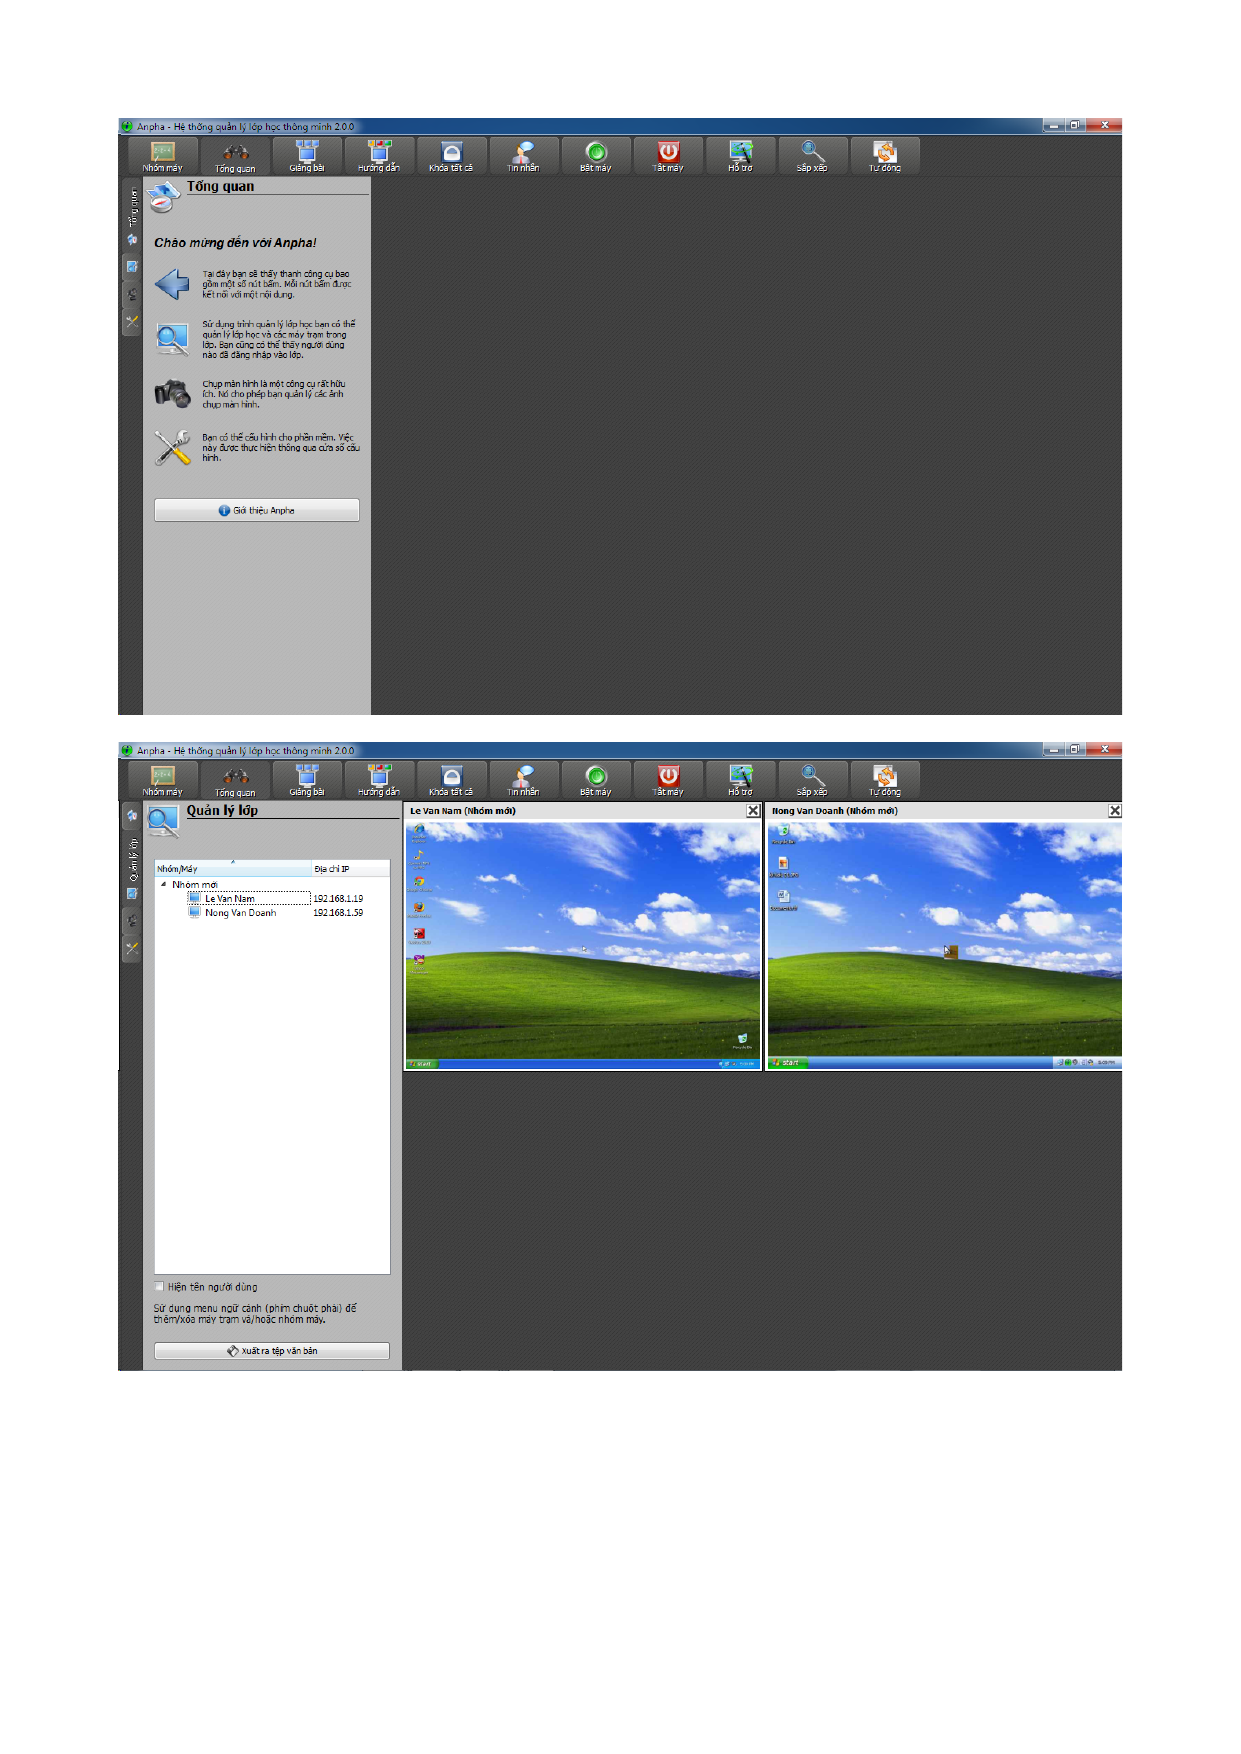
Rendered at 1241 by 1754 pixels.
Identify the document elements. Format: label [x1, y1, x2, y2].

picture [118, 118, 1123, 715]
picture [118, 742, 1123, 1371]
